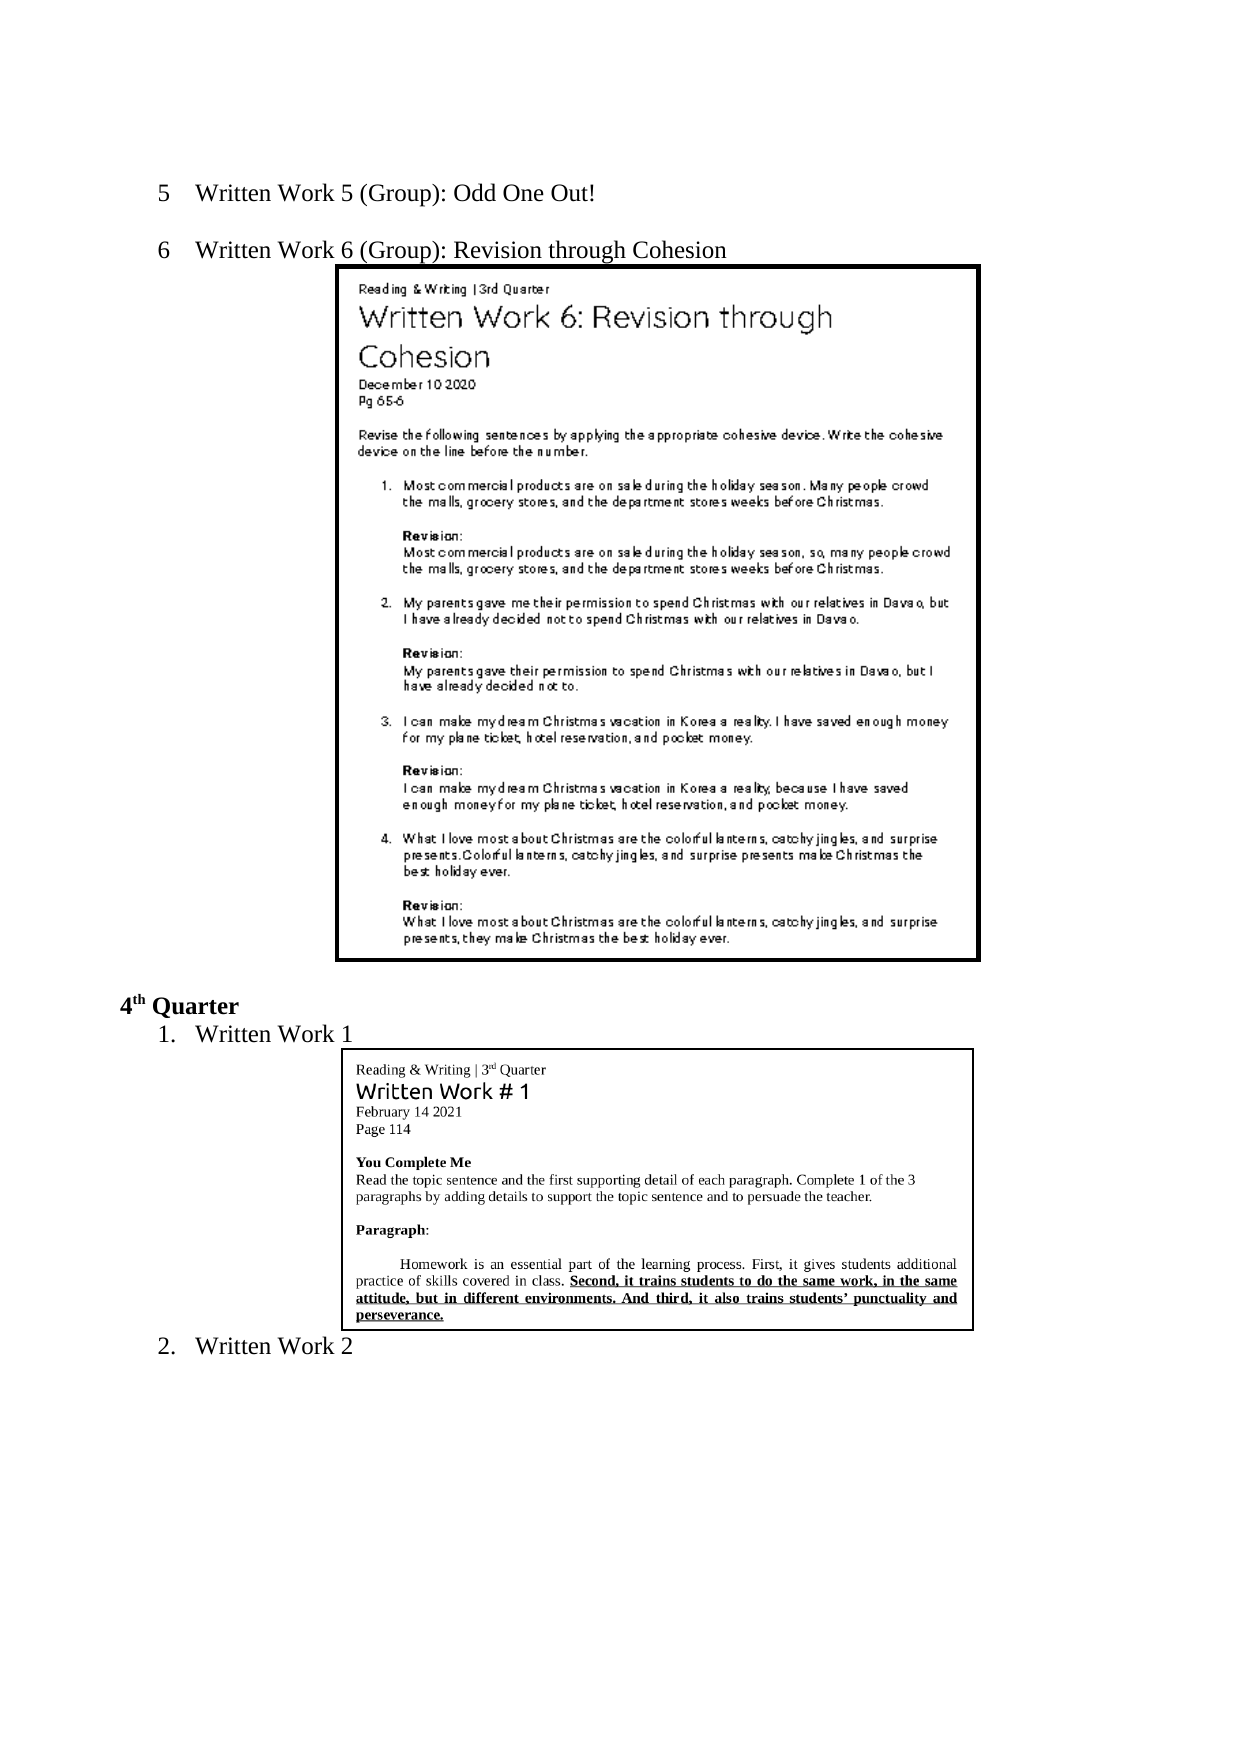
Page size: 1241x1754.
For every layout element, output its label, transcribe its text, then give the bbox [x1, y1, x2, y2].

text 4th Quarter [120, 991, 1120, 1019]
list Written Work 6 (Group): Revision through Cohesion [157, 236, 1120, 264]
picture [339, 269, 976, 958]
list Written Work 2 [157, 1331, 1120, 1359]
picture [346, 1053, 970, 1326]
list Written Work 1 [157, 1019, 1120, 1048]
list Written Work 5 (Group): Odd One Out! [157, 178, 1120, 207]
